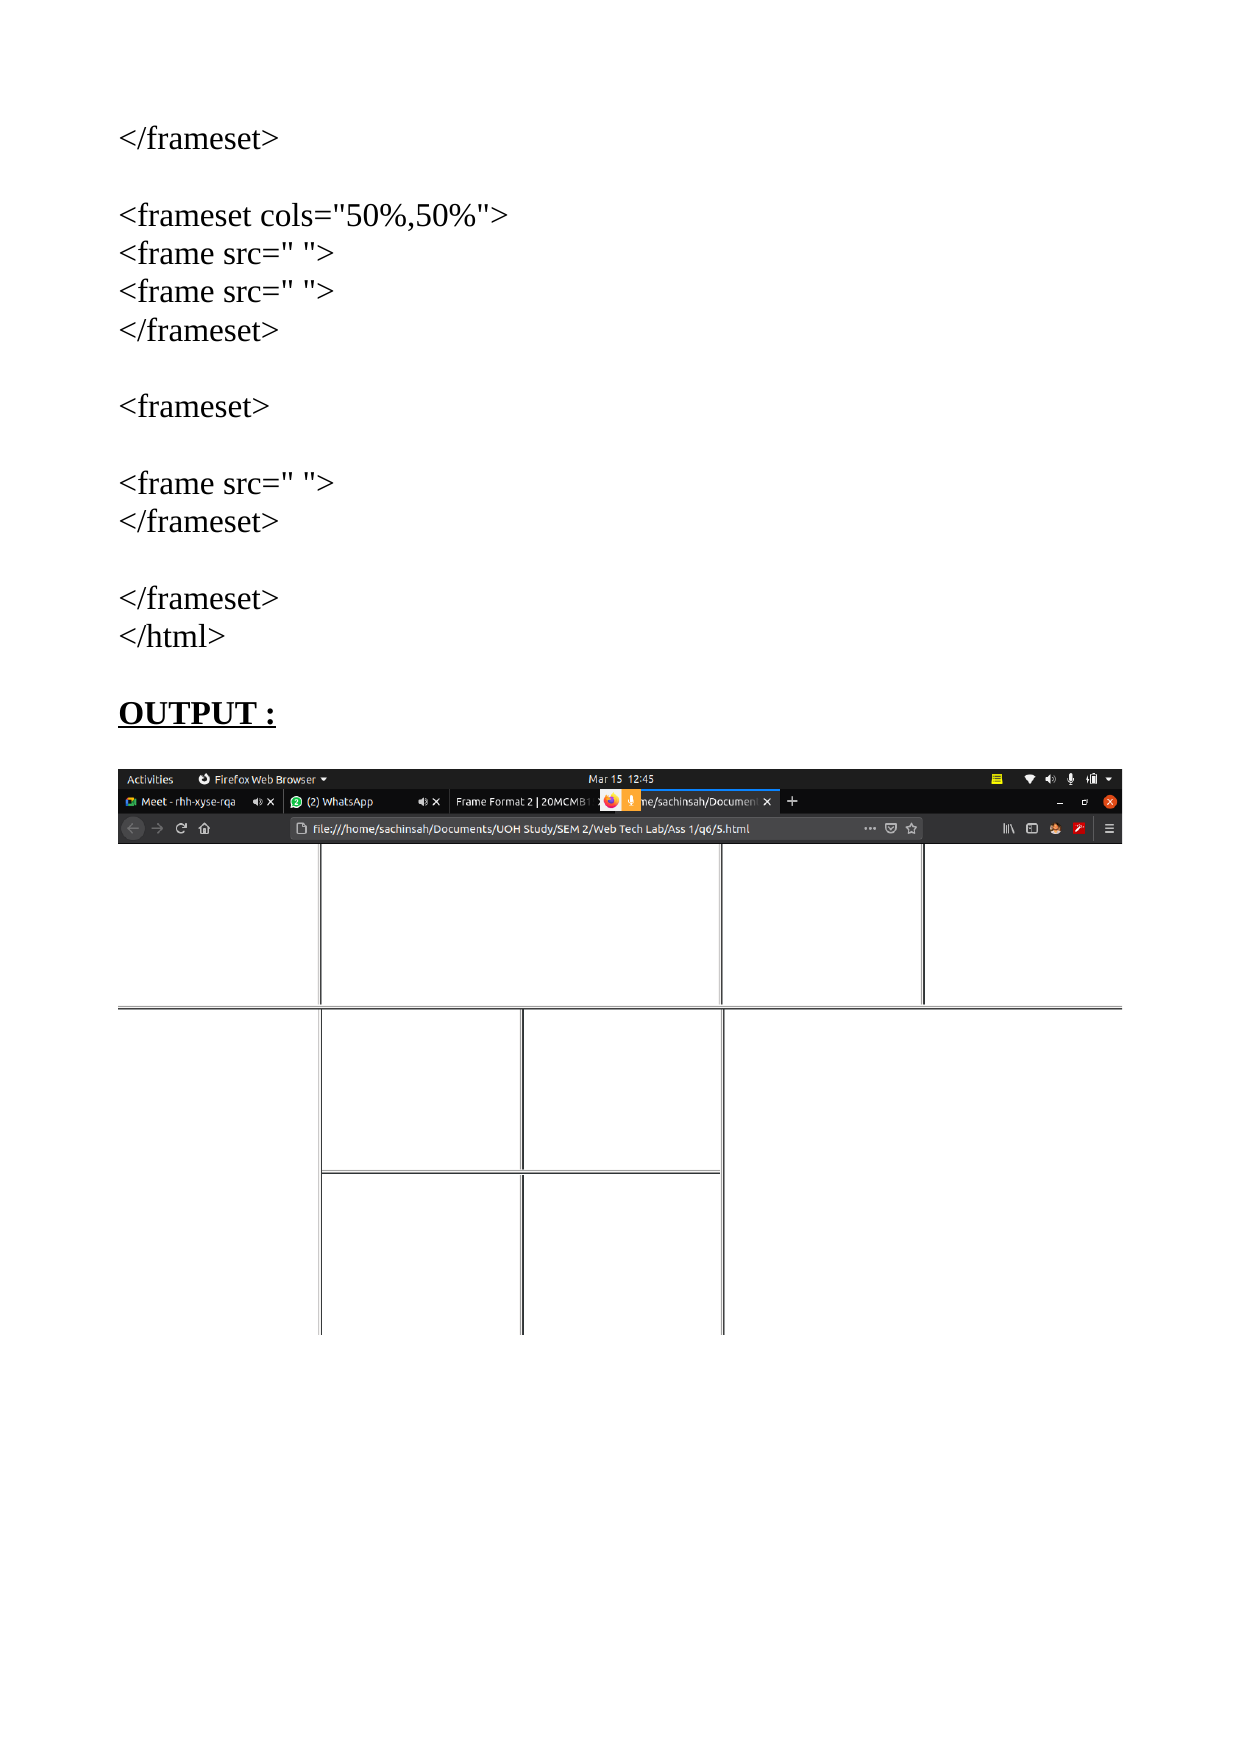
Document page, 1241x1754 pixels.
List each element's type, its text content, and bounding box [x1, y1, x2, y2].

text <frame src=" "> [118, 271, 1122, 310]
text </frameset> [118, 578, 1122, 616]
text </html> [118, 616, 1122, 655]
text </frameset> [118, 118, 1122, 156]
text <frameset> [118, 386, 1122, 425]
text <frameset cols="50%,50%"> [118, 195, 1122, 233]
picture [118, 769, 1123, 1335]
text <frame src=" "> [118, 233, 1122, 271]
text OUTPUT : [118, 693, 1122, 731]
text </frameset> [118, 501, 1122, 540]
text <frame src=" "> [118, 463, 1122, 501]
text </frameset> [118, 310, 1122, 348]
